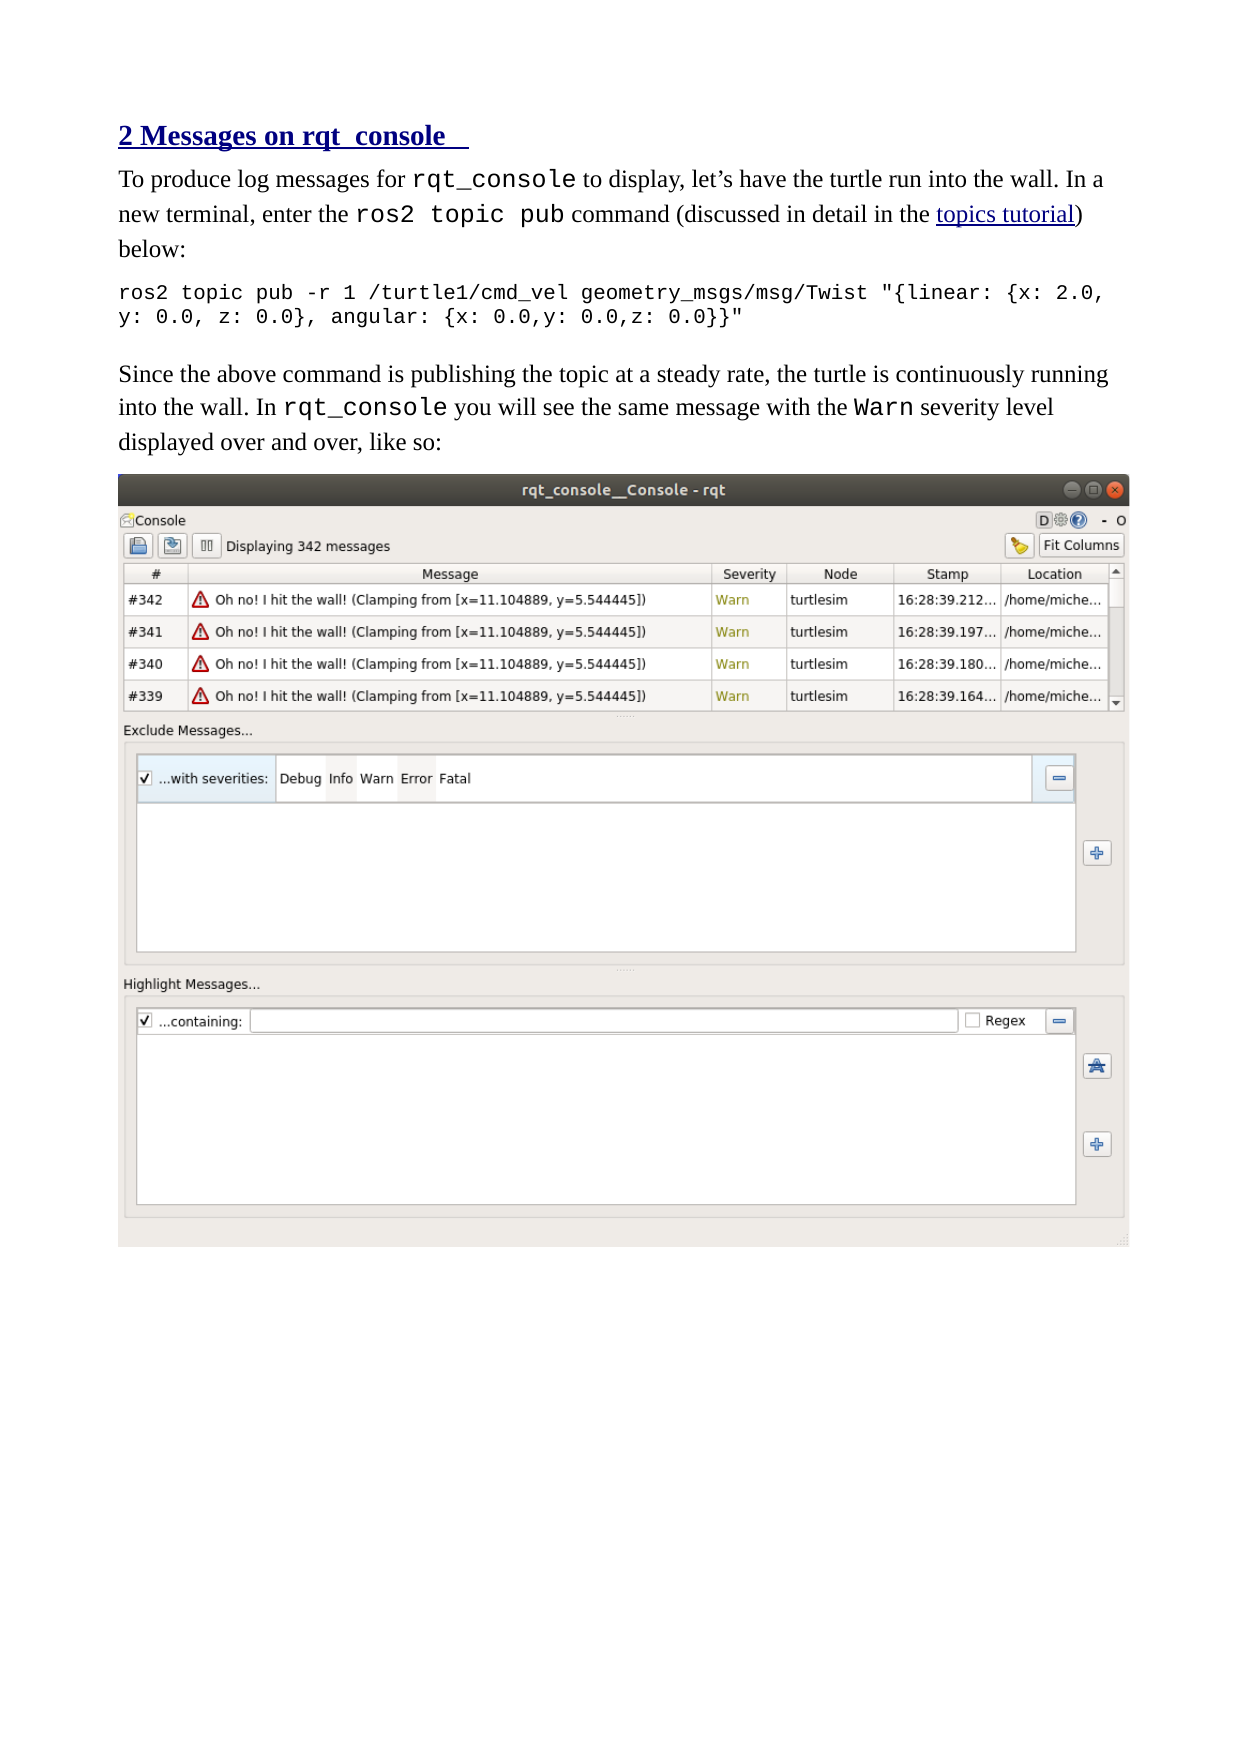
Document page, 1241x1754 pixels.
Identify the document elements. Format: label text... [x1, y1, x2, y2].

subtitle 2 Messages on rqt_console [118, 118, 1122, 152]
text Since the above command is publishing the topic at a steady rate, the turtle is continuously running into the wall. In rqt_console you will see the same message with the Warn severity level displayed over and over, like so: [118, 359, 1122, 456]
text ros2 topic pub -r 1 /turtle1/cmd_vel geometry_msgs/msg/Twist "{linear: {x: 2.0, y: 0.0, z: 0.0}, angular: {x: 0.0,y: 0.0,z: 0.0}}" [118, 282, 1122, 329]
picture [118, 474, 1130, 1247]
text To produce log messages for rqt_console to display, let’s have the turtle run into the wall. In a new terminal, enter the ros2 topic pub command (discussed in detail in the topics tutorial) below: [118, 164, 1122, 263]
